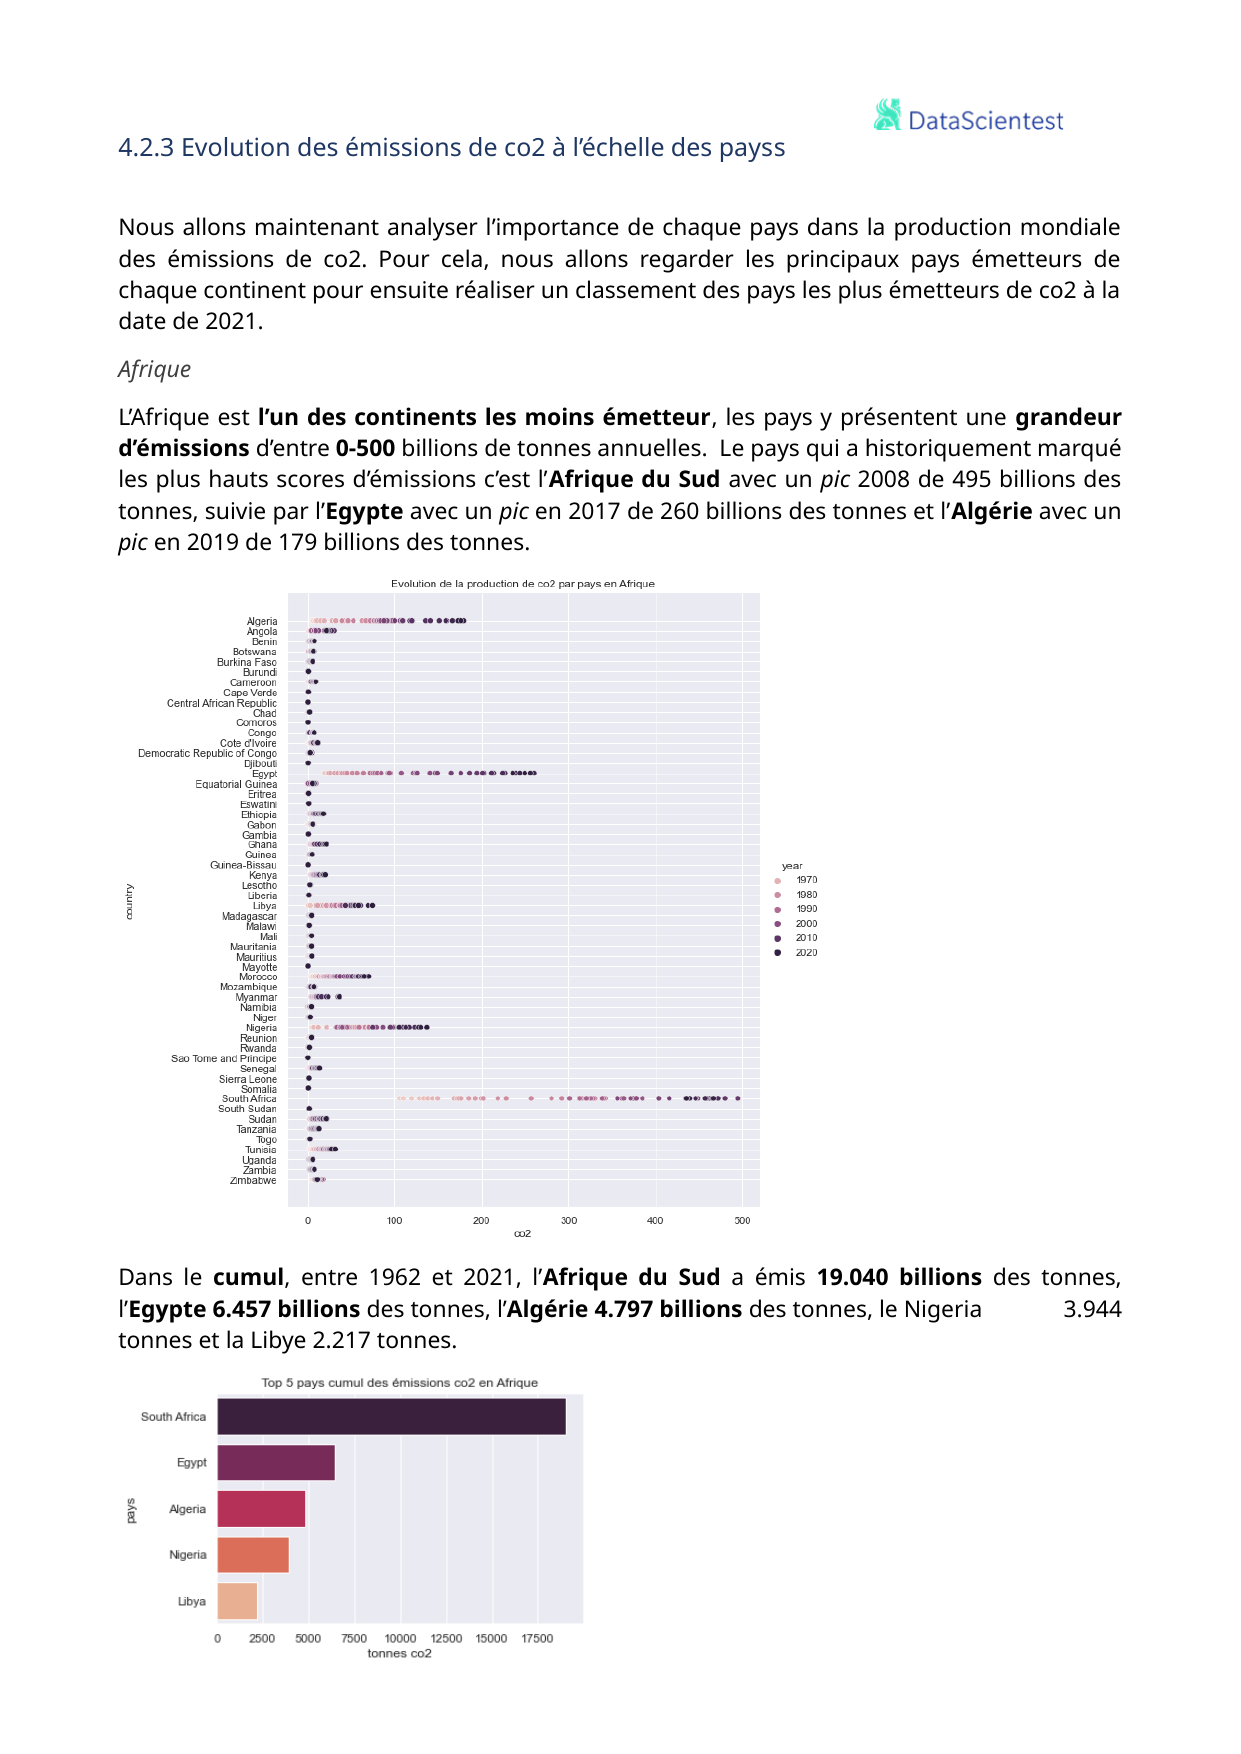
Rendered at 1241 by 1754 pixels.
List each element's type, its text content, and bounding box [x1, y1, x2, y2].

text L’Afrique est l’un des continents les moins émetteur, les pays y présentent une grandeur d’émissions d’entre 0-500 billions de tonnes annuelles. Le pays qui a historiquement marqué les plus hauts scores d’émissions c’est l’Afrique du Sud avec un pic 2008 de 495 billions des tonnes, suivie par l’Egypte avec un pic en 2017 de 260 billions des tonnes et l’Algérie avec un pic en 2019 de 179 billions des tonnes. [118, 401, 1122, 557]
subtitle 4.2.3 Evolution des émissions de co2 à l’échelle des payss [118, 129, 1122, 163]
text Afrique [118, 353, 1122, 384]
text Nous allons maintenant analyser l’importance de chaque pays dans la production mondiale des émissions de co2. Pour cela, nous allons regarder les principaux pays émetteurs de chaque continent pour ensuite réaliser un classement des pays les plus émetteurs de co2 à la date de 2021. [118, 211, 1122, 336]
text Dans le cumul, entre 1962 et 2021, l’Afrique du Sud a émis 19.040 billions des tonnes, l’Egypte 6.457 billions des tonnes, l’Algérie 4.797 billions des tonnes, le Nigeria 3.944 tonnes et la Libye 2.217 tonnes. [118, 1261, 1122, 1355]
